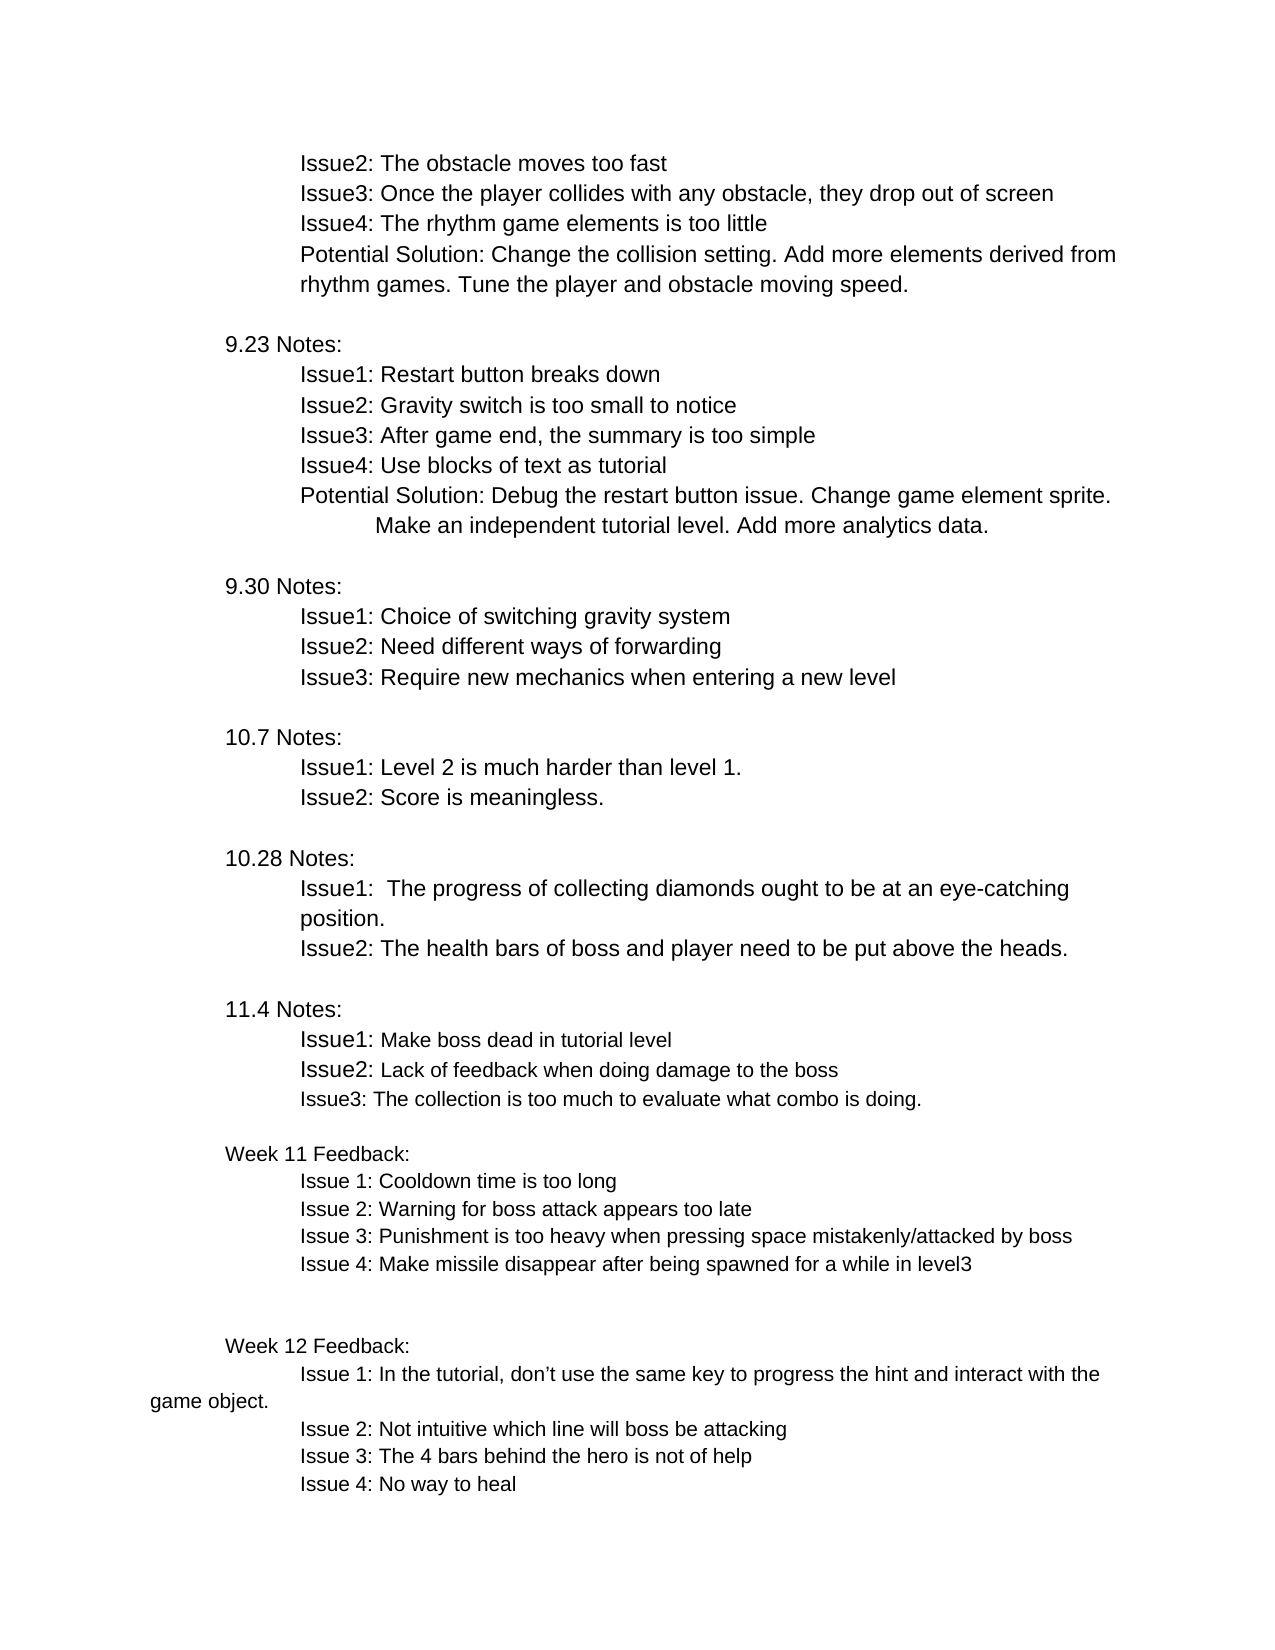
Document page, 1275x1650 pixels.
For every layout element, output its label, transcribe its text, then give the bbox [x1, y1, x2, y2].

text Issue2: Score is meaningless. [150, 784, 1125, 811]
text 11.4 Notes: [150, 996, 1125, 1022]
text Issue1: Level 2 is much harder than level 1. [150, 754, 1125, 781]
text Issue2: Need different ways of forwarding [150, 633, 1125, 660]
text Issue 2: Warning for boss attack appears too late [225, 1196, 1125, 1220]
text Issue 2: Not intuitive which line will boss be attacking [150, 1416, 1125, 1440]
text Issue3: The collection is too much to evaluate what combo is doing. [150, 1086, 1125, 1110]
text Issue4: Use blocks of text as tutorial [300, 452, 1125, 478]
text Week 12 Feedback: [150, 1334, 1125, 1358]
text 10.28 Notes: [150, 845, 1125, 871]
text Issue2: The health bars of boss and player need to be put above the heads. [300, 935, 1125, 962]
text Potential Solution: Debug the restart button issue. Change game element sprite. Make an independent tutorial level. Add more analytics data. [300, 482, 1125, 539]
text Issue3: Require new mechanics when entering a new level [150, 663, 1125, 690]
text Issue2: The obstacle moves too fast [225, 150, 1125, 176]
text Issue1: Make boss dead in tutorial level [150, 1026, 1125, 1052]
text Issue 4: No way to heal [150, 1471, 1125, 1495]
text Issue 3: Punishment is too heavy when pressing space mistakenly/attacked by boss [150, 1224, 1125, 1248]
text Potential Solution: Change the collision setting. Add more elements derived from rhythm games. Tune the player and obstacle moving speed. [300, 241, 1125, 297]
text 9.23 Notes: [225, 331, 1125, 358]
text Issue 3: The 4 bars behind the hero is not of help [150, 1444, 1125, 1468]
text Issue4: The rhythm game elements is too little [225, 210, 1125, 237]
text Issue1: Restart button breaks down [225, 361, 1125, 388]
text 10.7 Notes: [150, 724, 1125, 750]
text Issue3: After game end, the summary is too simple [300, 422, 1125, 448]
text Issue 4: Make missile disappear after being spawned for a while in level3 [150, 1251, 1125, 1275]
text Issue3: Once the player collides with any obstacle, they drop out of screen [225, 180, 1125, 207]
text Week 11 Feedback: [150, 1141, 1125, 1165]
text Issue2: Gravity switch is too small to notice [225, 392, 1125, 418]
text Issue 1: Cooldown time is too long [150, 1169, 1125, 1193]
text Issue 1: In the tutorial, don’t use the same key to progress the hint and interact with the game object. [150, 1361, 1125, 1413]
text 9.30 Notes: [150, 573, 1125, 599]
text Issue1: The progress of collecting diamonds ought to be at an eye-catching position. [300, 875, 1125, 932]
text Issue1: Choice of switching gravity system [150, 603, 1125, 629]
text Issue2: Lack of feedback when doing damage to the boss [150, 1056, 1125, 1083]
